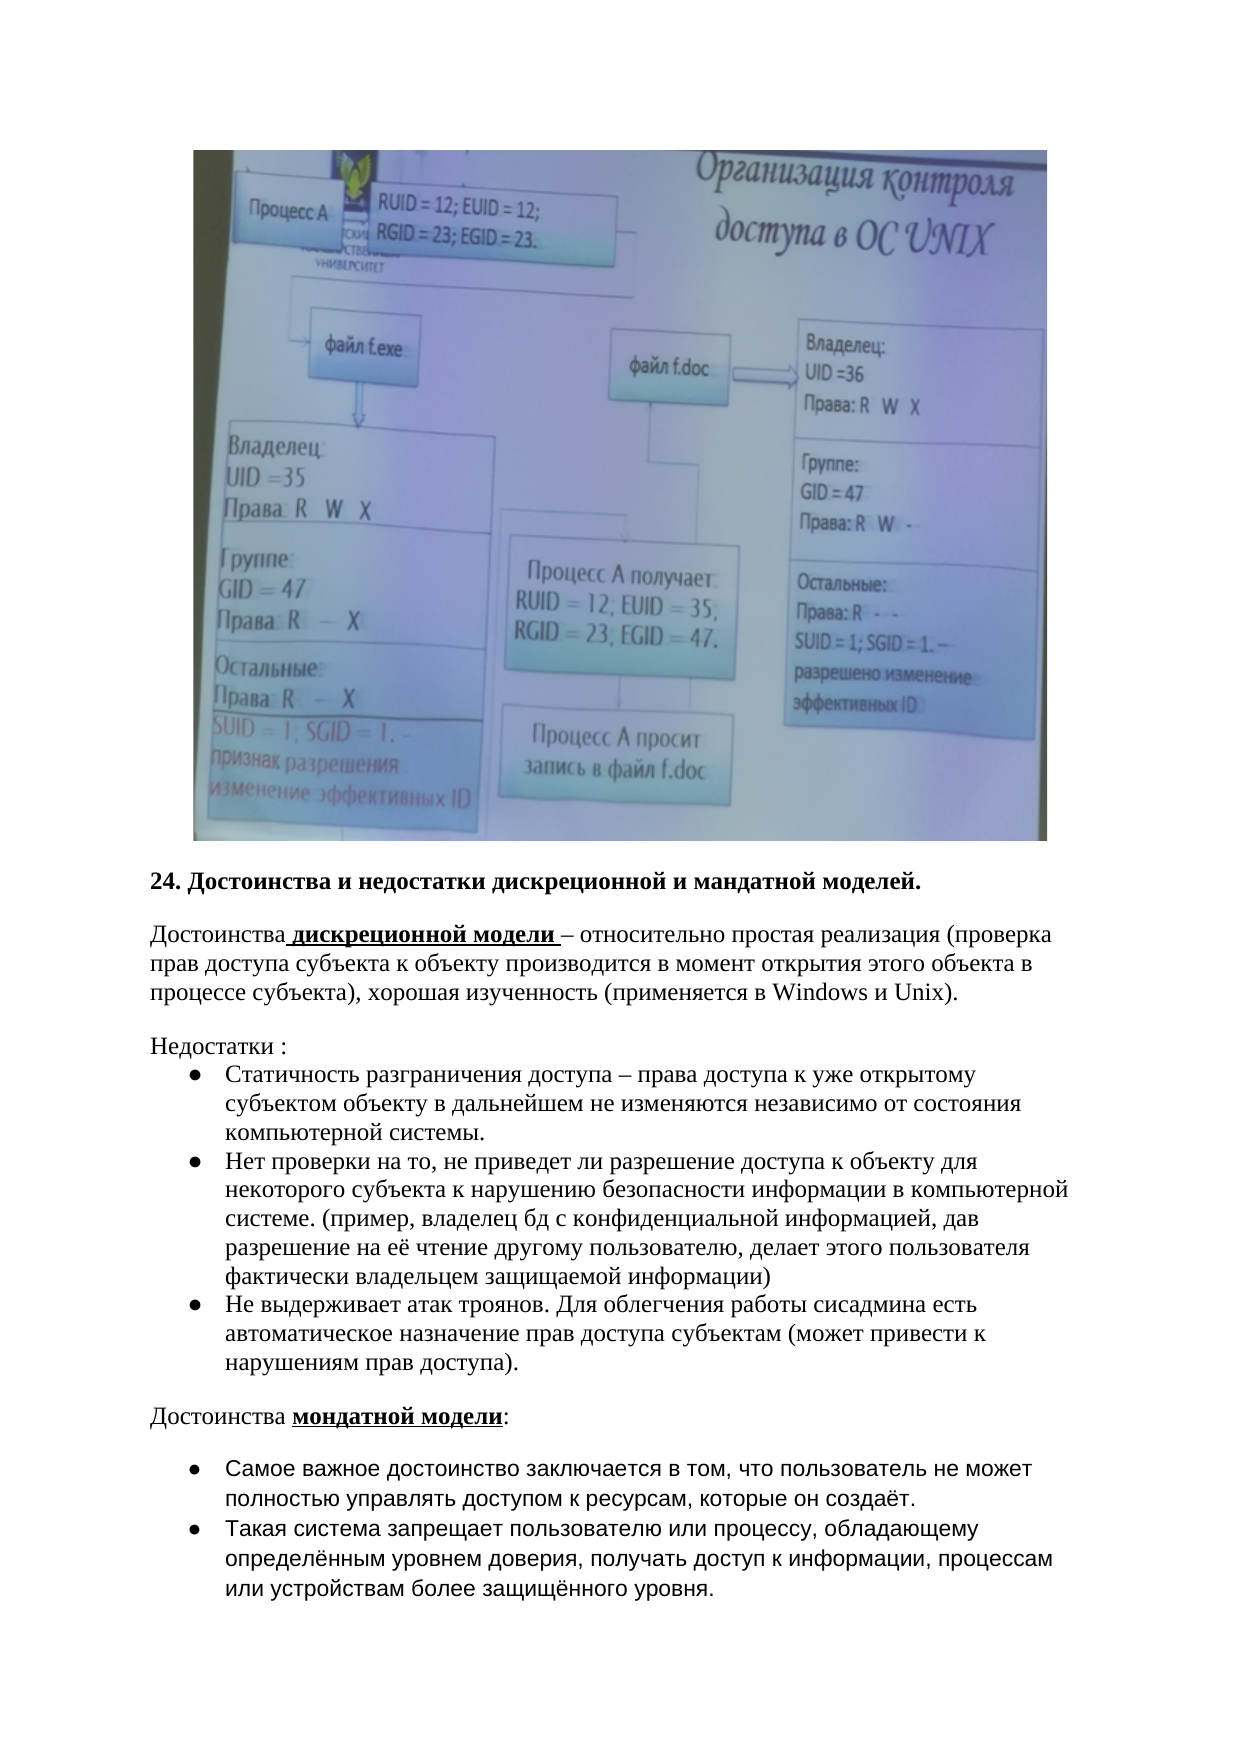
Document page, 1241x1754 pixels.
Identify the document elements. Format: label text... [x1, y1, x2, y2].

text Недостатки : [150, 1031, 1090, 1059]
picture [193, 150, 1048, 841]
text Достоинства дискреционной модели – относительно простая реализация (проверка прав доступа субъекта к объекту производится в момент открытия этого объекта в процессе субъекта), хорошая изученность (применяется в Windows и Unix). [150, 919, 1090, 1006]
list Статичность разграничения доступа – права доступа к уже открытому субъектом объекту в дальнейшем не изменяются независимо от состояния компьютерной системы. [187, 1059, 1090, 1146]
text Достоинства мондатной модели: [150, 1401, 1090, 1429]
list Не выдерживает атак троянов. Для облегчения работы сисадмина есть автоматическое назначение прав доступа субъектам (может привести к нарушениям прав доступа). [187, 1289, 1090, 1376]
list Самое важное достоинство заключается в том, что пользователь не может полностью управлять доступом к ресурсам, которые он создаёт. [187, 1454, 1090, 1511]
list Нет проверки на то, не приведет ли разрешение доступа к объекту для некоторого субъекта к нарушению безопасности информации в компьютерной системе. (пример, владелец бд с конфиденциальной информацией, дав разрешение на её чтение другому пользователю, делает этого пользователя фактически владельцем защищаемой информации) [187, 1146, 1090, 1289]
list Такая система запрещает пользователю или процессу, обладающему определённым уровнем доверия, получать доступ к информации, процессам или устройствам более защищённого уровня. [187, 1515, 1090, 1602]
title 24. Достоинства и недостатки дискреционной и мандатной моделей. [150, 866, 1090, 894]
